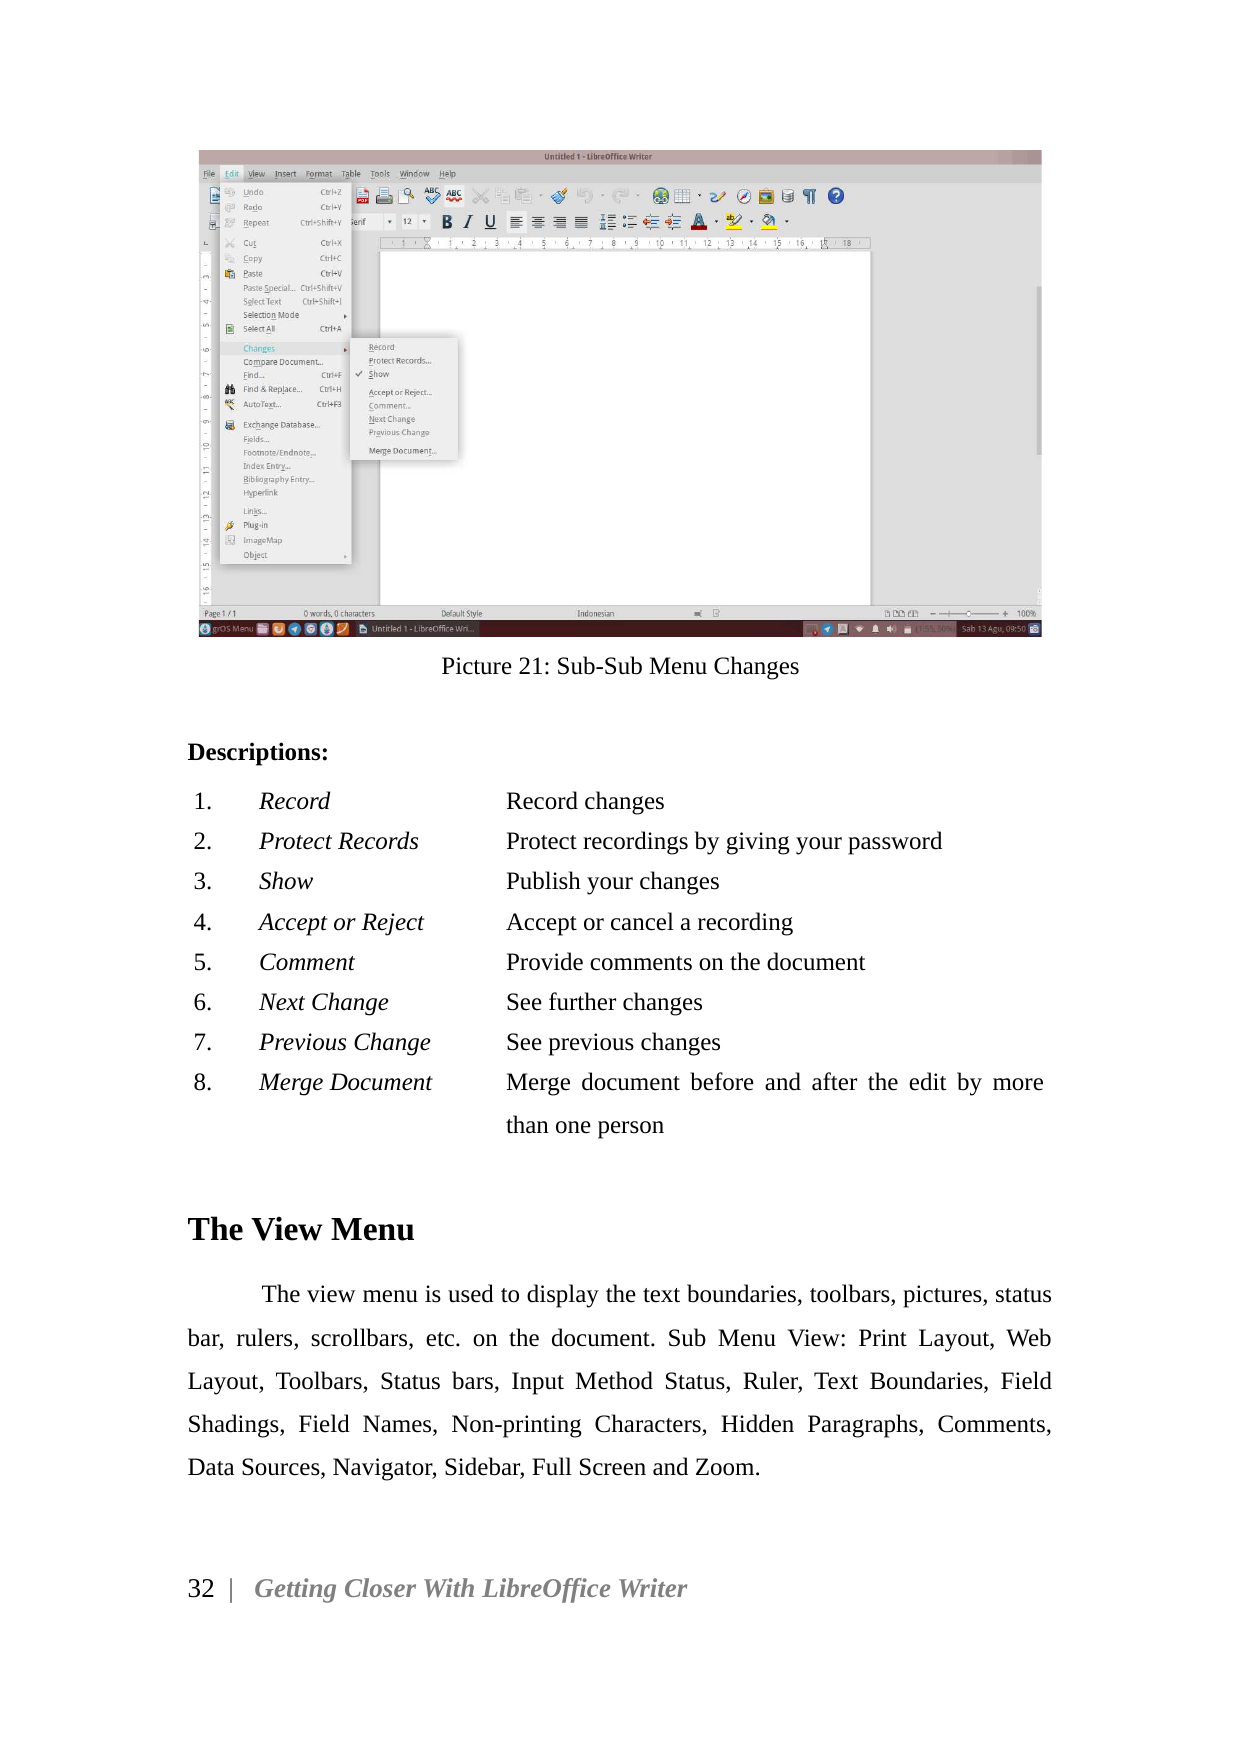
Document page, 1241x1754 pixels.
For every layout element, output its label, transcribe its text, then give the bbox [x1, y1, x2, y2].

table_cell Merge document before and after the edit by more than one person [500, 1062, 1050, 1145]
subtitle The View Menu [187, 1209, 1053, 1248]
table_cell 2. [188, 821, 253, 861]
table_cell 3. [188, 861, 253, 901]
table_cell 5. [188, 941, 253, 981]
table_cell Comment [253, 941, 500, 981]
table_cell 6. [188, 981, 253, 1022]
text The view menu is used to display the text boundaries, toolbars, pictures, status bar, rulers, scrollbars, etc. on the document. Sub Menu View: Print Layout, Web Layout, Toolbars, Status bars, Input Method Status, Ruler, Text Boundaries, Field Shadings, Field Names, Non-printing Characters, Hidden Paragraphs, Comments, Data Sources, Navigator, Sidebar, Full Screen and Zoom. [187, 1279, 1053, 1481]
text Descriptions: [187, 737, 1053, 766]
table_cell Protect recordings by giving your password [500, 821, 1050, 861]
table_cell 7. [188, 1022, 253, 1062]
table_header Record [253, 780, 500, 821]
table_cell Merge Document [253, 1062, 500, 1145]
text Picture 21: Sub-Sub Menu Changes [187, 150, 1053, 680]
table_cell Protect Records [253, 821, 500, 861]
picture [198, 150, 1042, 637]
table_header 1. [188, 780, 253, 821]
table_cell Provide comments on the document [500, 941, 1050, 981]
table_cell Accept or cancel a recording [500, 901, 1050, 941]
table_cell Show [253, 861, 500, 901]
table_cell 4. [188, 901, 253, 941]
table_header Record changes [500, 780, 1050, 821]
table_cell See previous changes [500, 1022, 1050, 1062]
table_cell Accept or Reject [253, 901, 500, 941]
table_cell Publish your changes [500, 861, 1050, 901]
table_cell See further changes [500, 981, 1050, 1022]
table_cell Next Change [253, 981, 500, 1022]
table_cell 8. [188, 1062, 253, 1145]
table_cell Previous Change [253, 1022, 500, 1062]
